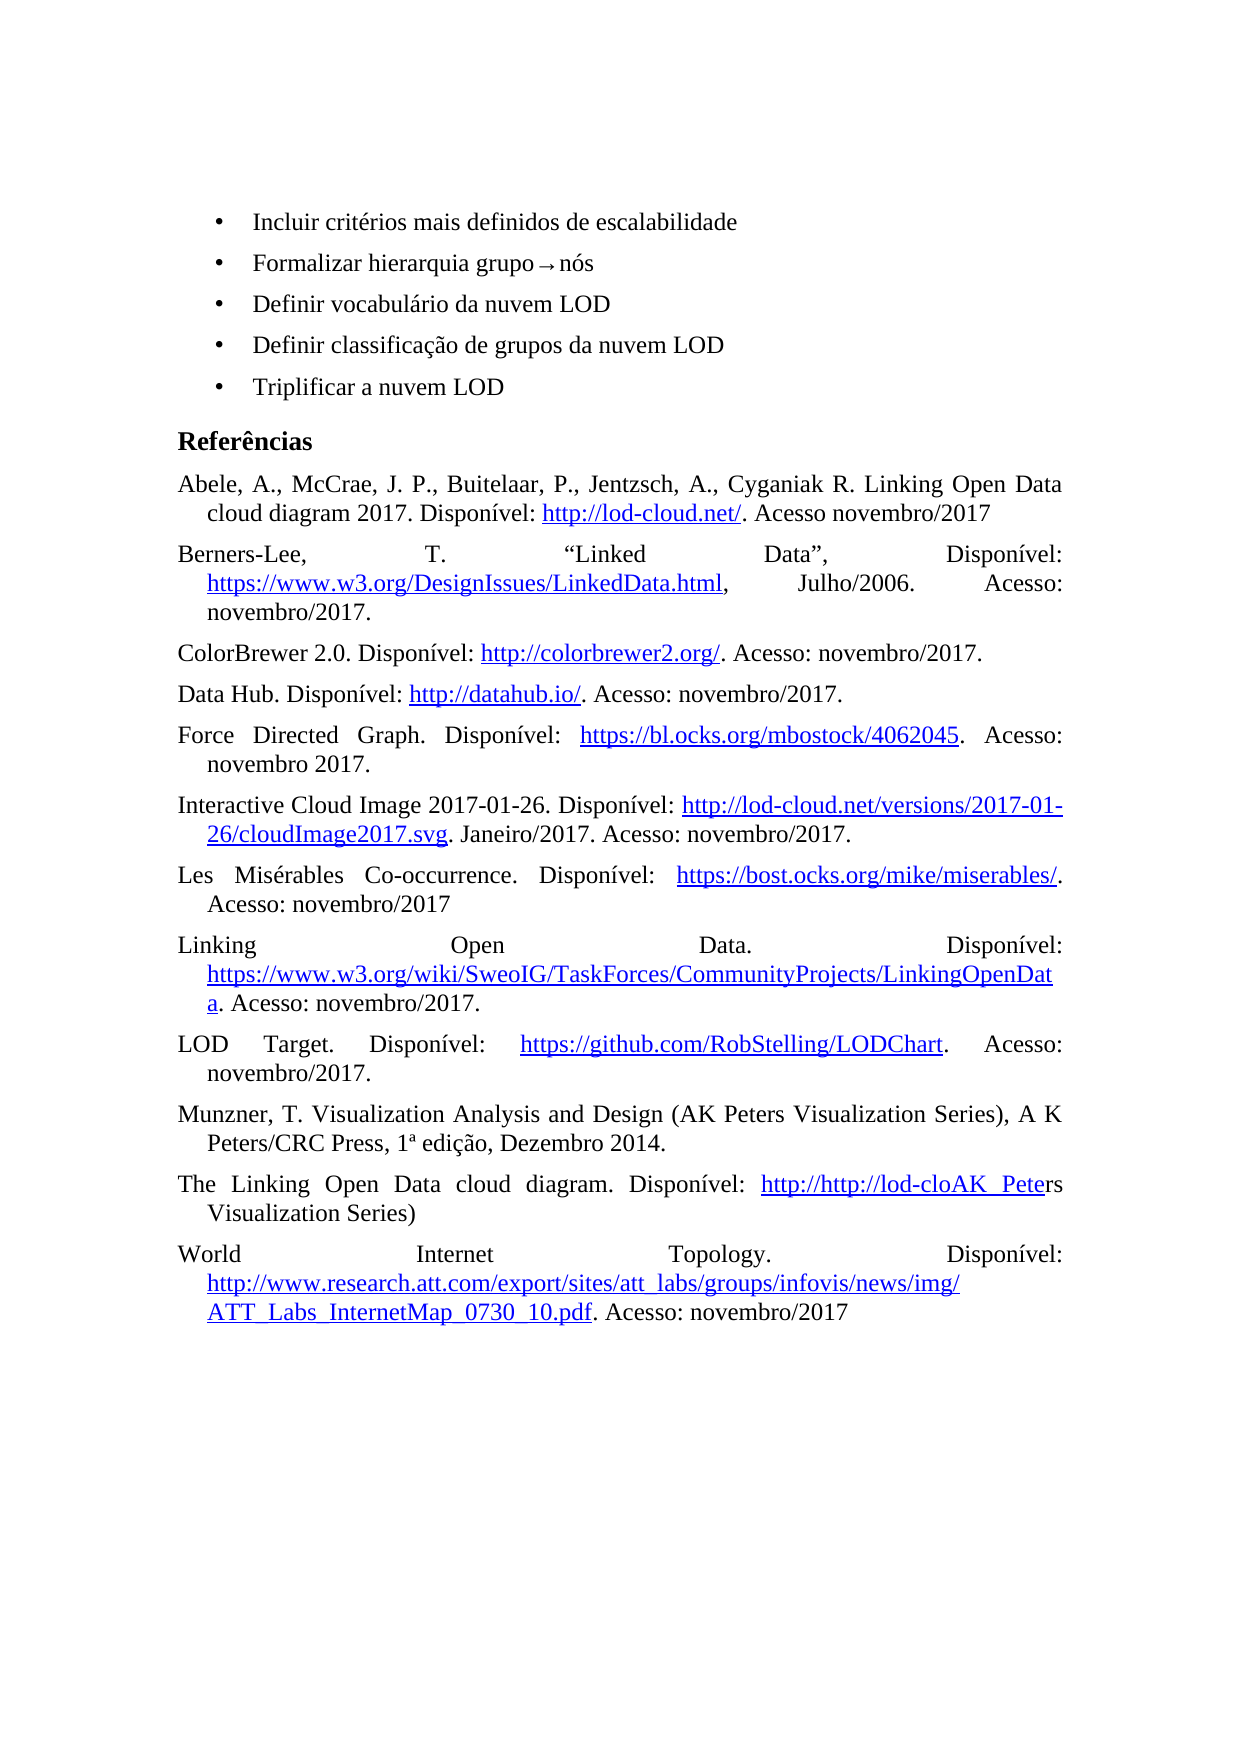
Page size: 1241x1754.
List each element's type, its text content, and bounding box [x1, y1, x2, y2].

text Interactive Cloud Image 2017-01-26. Disponível: http://lod-cloud.net/versions/2017-01-26/cloudImage2017.svg. Janeiro/2017. Acesso: novembro/2017. [177, 790, 1063, 848]
text Munzner, T. Visualization Analysis and Design (AK Peters Visualization Series), A K Peters/CRC Press, 1ª edição, Dezembro 2014. [177, 1099, 1063, 1157]
text Data Hub. Disponível: http://datahub.io/. Acesso: novembro/2017. [177, 679, 1063, 708]
text The Linking Open Data cloud diagram. Disponível: http://http://lod-cloAK Peters Visualization Series) [177, 1169, 1063, 1227]
list Incluir critérios mais definidos de escalabilidade [215, 207, 1063, 236]
text Les Misérables Co-occurrence. Disponível: https://bost.ocks.org/mike/miserables/. Acesso: novembro/2017 [177, 860, 1063, 918]
list Definir classificação de grupos da nuvem LOD [215, 331, 1063, 359]
list Definir vocabulário da nuvem LOD [215, 289, 1063, 318]
list Formalizar hierarquia grupo→nós [215, 248, 1063, 277]
text Force Directed Graph. Disponível: https://bl.ocks.org/mbostock/4062045. Acesso: novembro 2017. [177, 720, 1063, 778]
text LOD Target. Disponível: https://github.com/RobStelling/LODChart. Acesso: novembro/2017. [177, 1029, 1063, 1087]
subtitle Referências [177, 426, 1063, 457]
text World Internet Topology. Disponível: http://www.research.att.com/export/sites/att_labs/groups/infovis/news/img/ATT_Labs_InternetMap_0730_10.pdf. Acesso: novembro/2017 [177, 1239, 1063, 1325]
text Linking Open Data. Disponível: https://www.w3.org/wiki/SweoIG/TaskForces/CommunityProjects/LinkingOpenData. Acesso: novembro/2017. [177, 930, 1063, 1017]
list Triplificar a nuvem LOD [215, 372, 1063, 401]
text Berners-Lee, T. “Linked Data”, Disponível: https://www.w3.org/DesignIssues/LinkedData.html, Julho/2006. Acesso: novembro/2017. [177, 539, 1063, 625]
text Abele, A., McCrae, J. P., Buitelaar, P., Jentzsch, A., Cyganiak R. Linking Open Data cloud diagram 2017. Disponível: http://lod-cloud.net/. Acesso novembro/2017 [177, 469, 1063, 527]
text ColorBrewer 2.0. Disponível: http://colorbrewer2.org/. Acesso: novembro/2017. [177, 638, 1063, 667]
